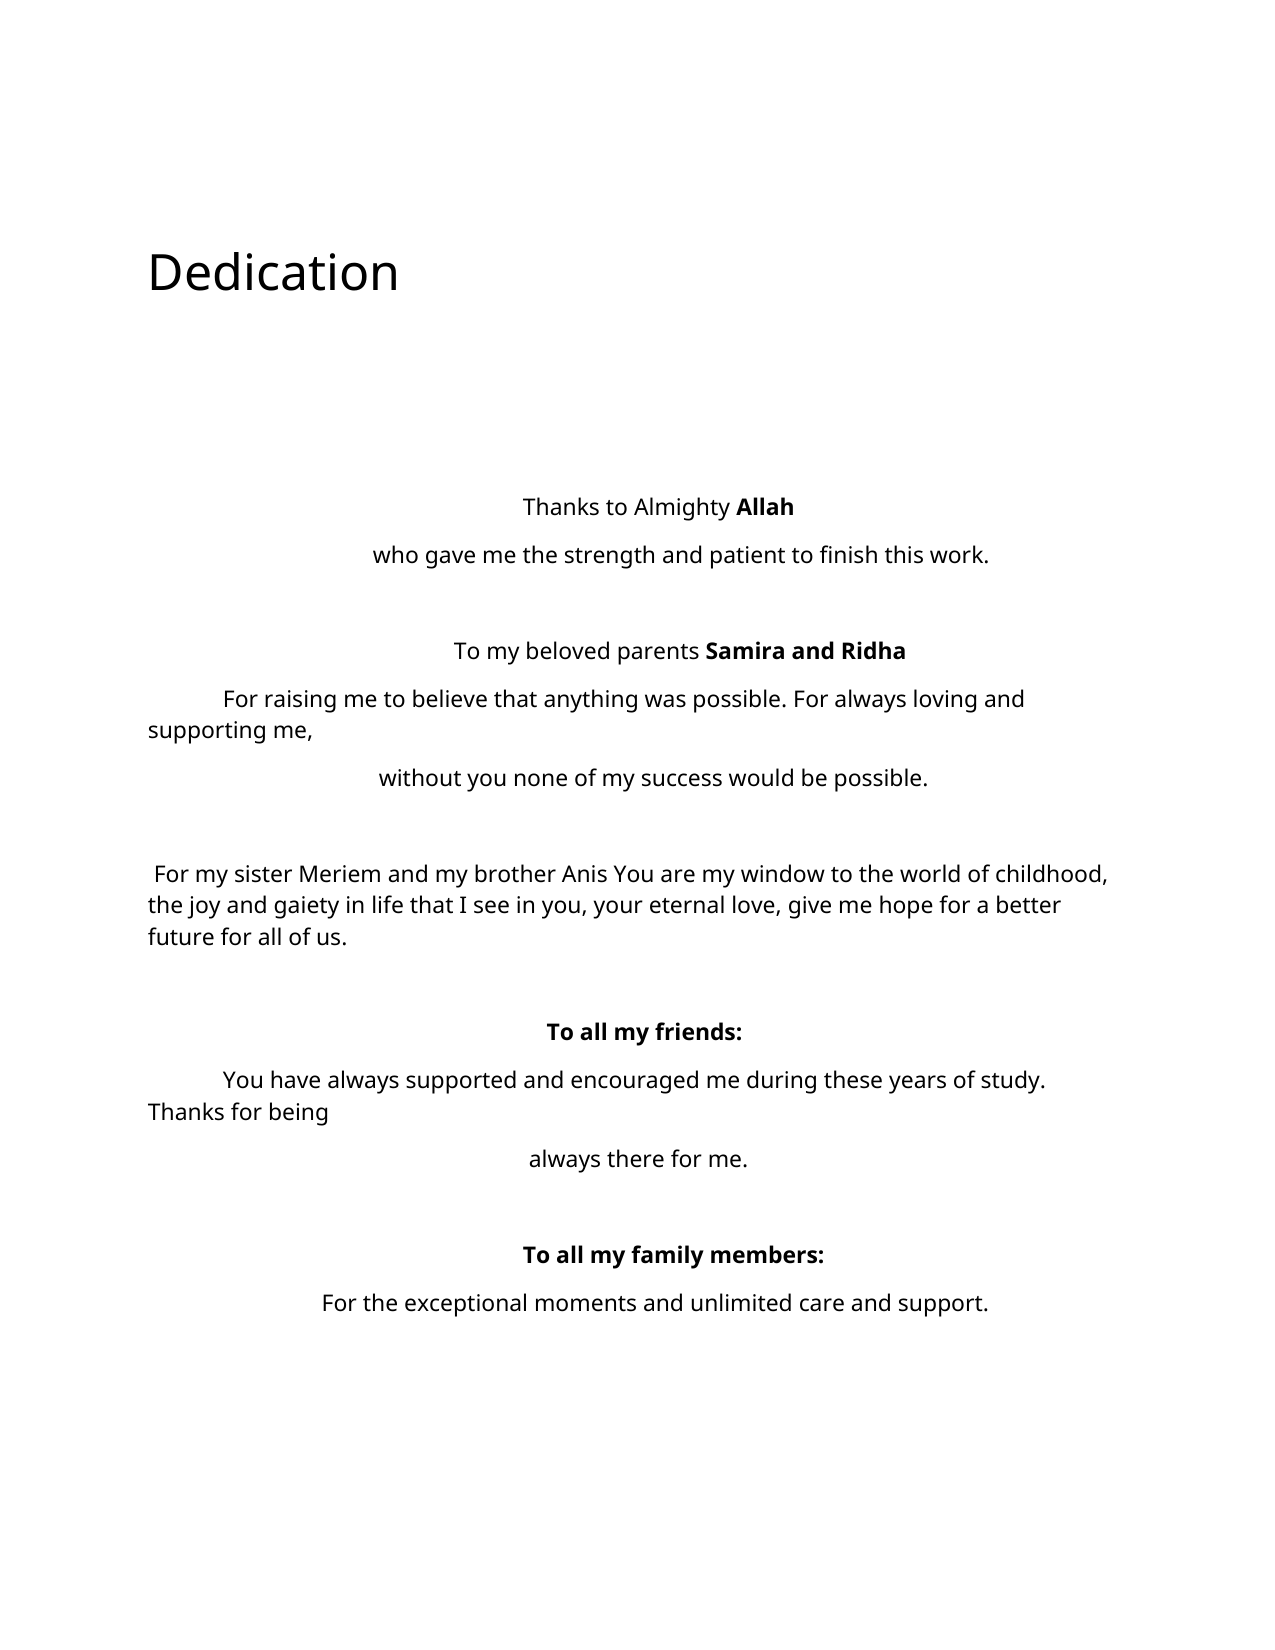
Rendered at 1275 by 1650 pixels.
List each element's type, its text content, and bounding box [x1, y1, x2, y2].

text For raising me to believe that anything was possible. For always loving and supporting me, [148, 683, 1127, 746]
text To my beloved parents Samira and Ridha [373, 635, 1127, 666]
text To all my family members: [448, 1239, 1127, 1271]
text always there for me. [448, 1143, 1127, 1175]
text For my sister Meriem and my brother Anis You are my window to the world of childhood, the joy and gaiety in life that I see in you, your eternal love, give me hope for a better future for all of us. [148, 858, 1127, 952]
text Thanks to Almighty Allah [448, 491, 1127, 523]
text without you none of my success would be possible. [373, 762, 1127, 793]
text To all my friends: [148, 1016, 1127, 1048]
text For the exceptional moments and unlimited care and support. [223, 1287, 1127, 1318]
text Dedication [148, 237, 1127, 305]
text You have always supported and encouraged me during these years of study. Thanks for being [148, 1064, 1127, 1127]
text who gave me the strength and patient to finish this work. [298, 539, 1127, 571]
